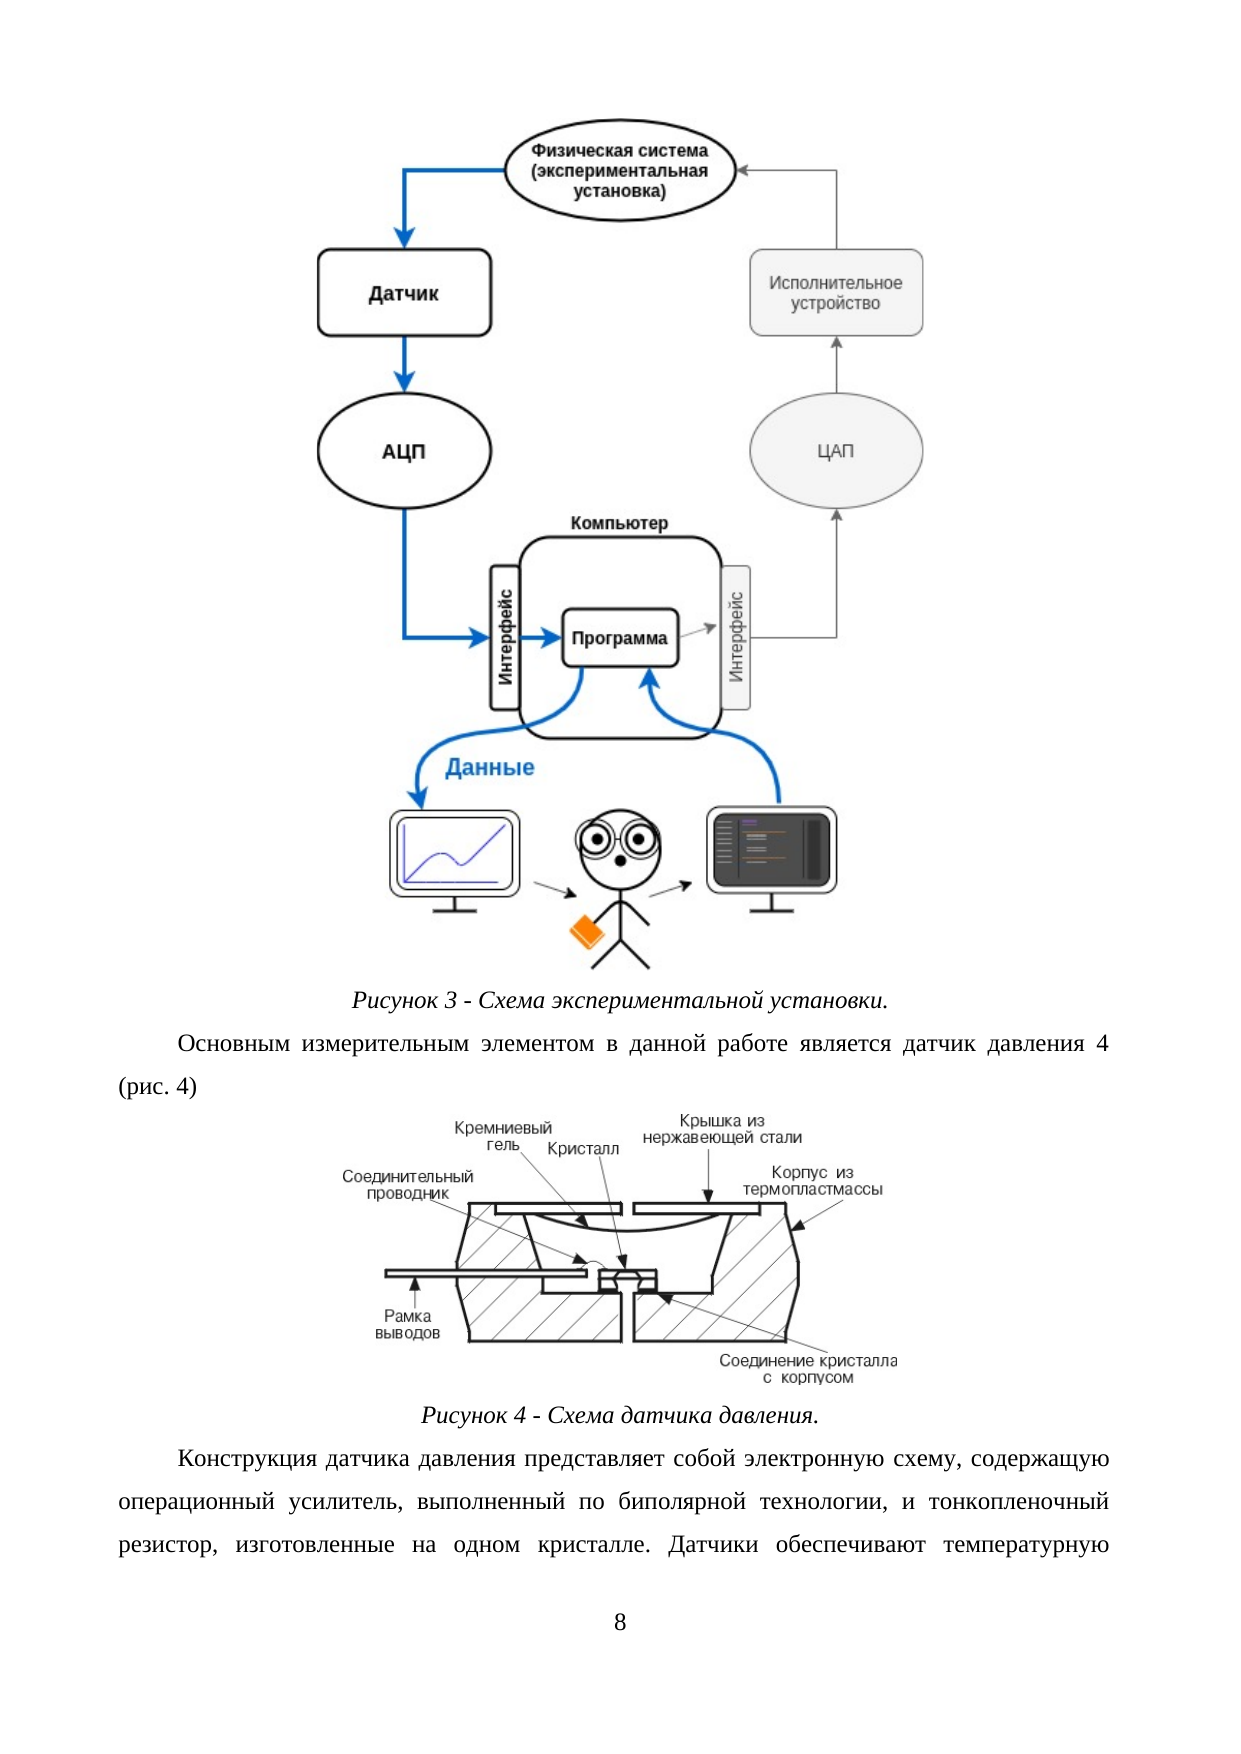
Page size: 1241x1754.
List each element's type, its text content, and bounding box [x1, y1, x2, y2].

text Основным измерительным элементом в данной работе является датчик давления 4 (рис. 4) [118, 1028, 1110, 1100]
picture [342, 1114, 898, 1386]
text Рисунок 4 - Схема датчика давления. [118, 1400, 1122, 1428]
text Рисунок 3 - Схема экспериментальной установки. [118, 985, 1122, 1014]
text Конструкция датчика давления представляет собой электронную схему, содержащую операционный усилитель, выполненный по биполярной технологии, и тонкопленочный резистор, изготовленные на одном кристалле. Датчики обеспечивают температурную [118, 1443, 1110, 1558]
picture [316, 118, 924, 971]
